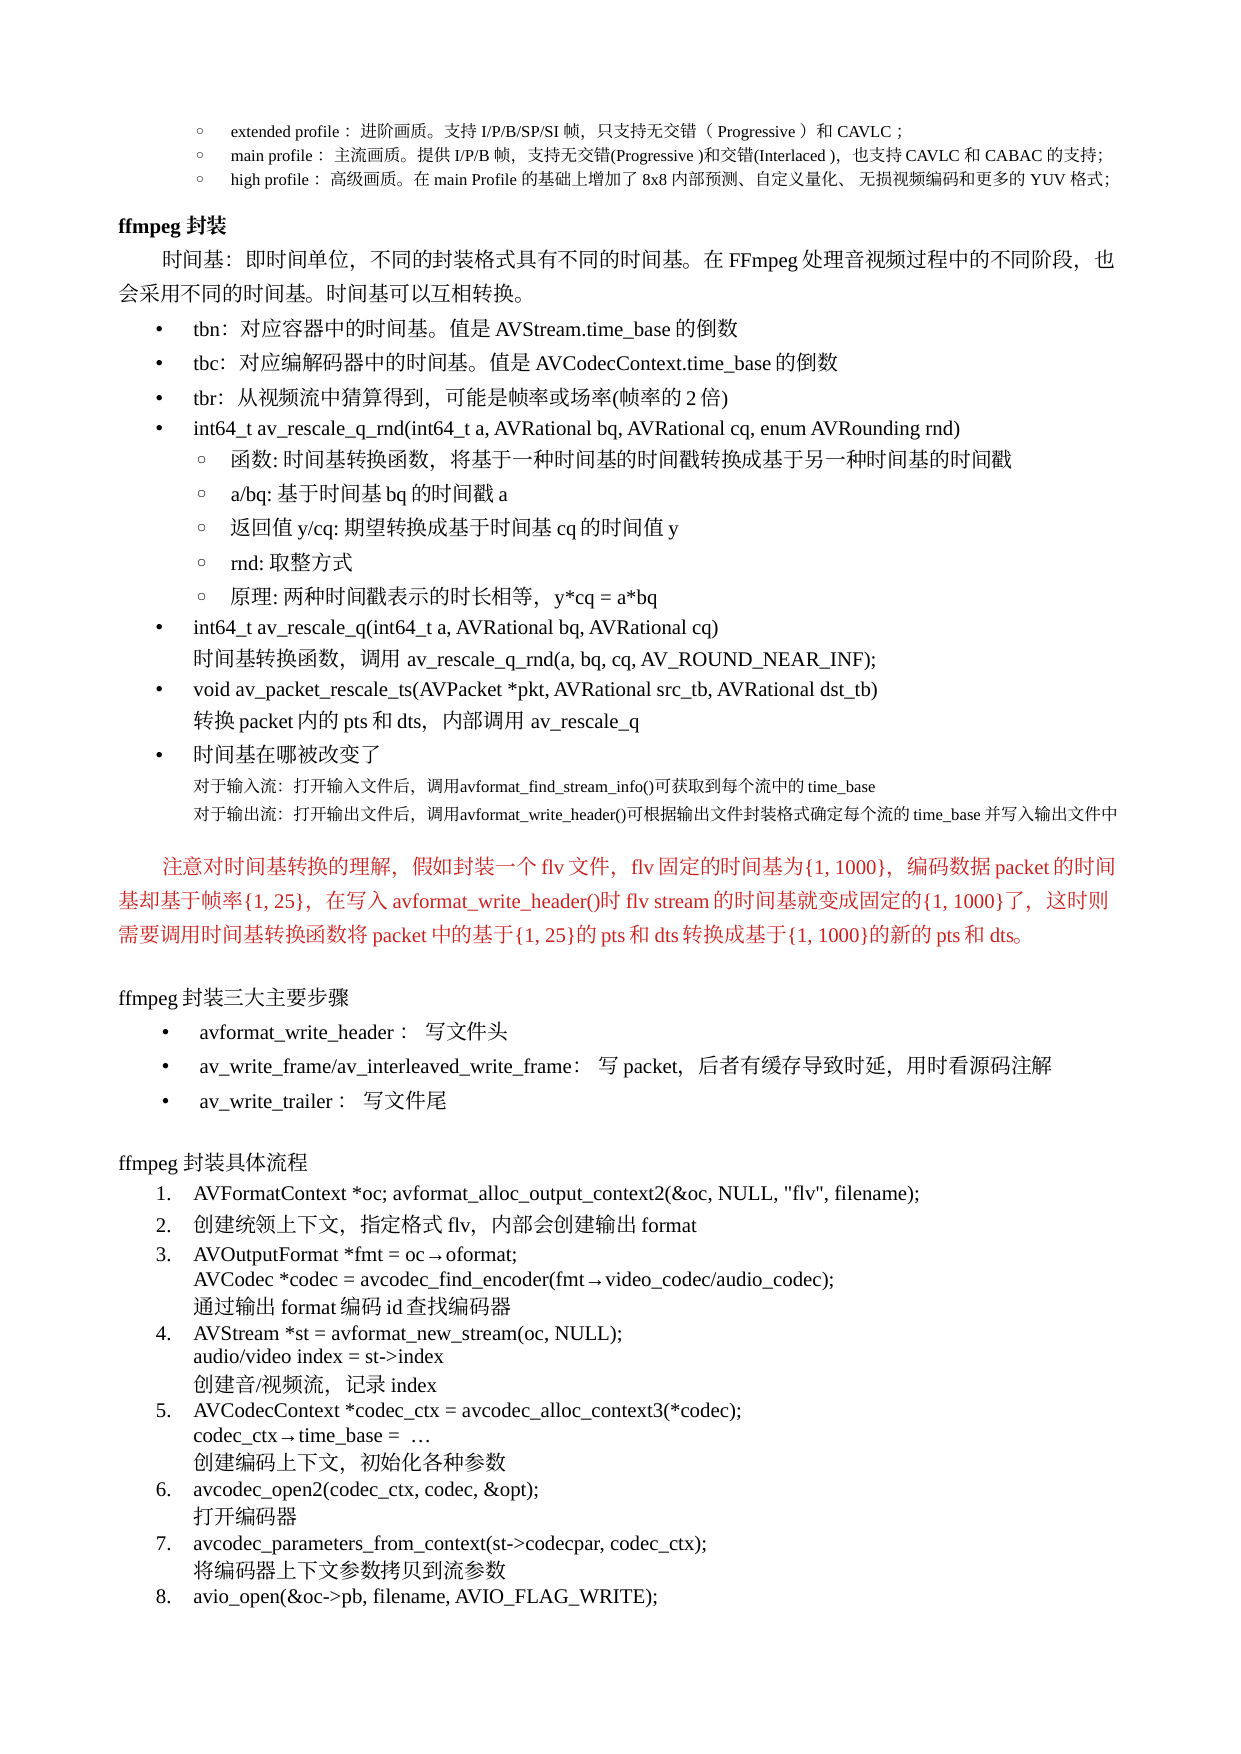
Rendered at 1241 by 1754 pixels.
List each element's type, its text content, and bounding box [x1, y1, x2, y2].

list 打开编码器 [156, 1501, 1122, 1530]
list 对于输⼊流：打开输⼊⽂件后，调⽤avformat_find_stream_info()可获取到每个流中的time_base [156, 773, 1122, 797]
list av_write_frame/av_interleaved_write_frame： 写packet，后者有缓存导致时延，用时看源码注解 [162, 1050, 1122, 1079]
list audio/video index = st->index [156, 1344, 1122, 1368]
list int64_t av_rescale_q(int64_t a, AVRational bq, AVRational cq) [156, 615, 1122, 639]
list tbn：对应容器中的时间基。值是AVStream.time_base的倒数 [156, 312, 1122, 342]
list AVOutputFormat *fmt = oc→oformat; [156, 1242, 1122, 1266]
list 时间基在哪被改变了 [156, 739, 1122, 769]
list 原理: 两种时间戳表示的时长相等，y*cq = a*bq [193, 581, 1122, 610]
list tbr：从视频流中猜算得到，可能是帧率或场率(帧率的2倍) [156, 381, 1122, 411]
list a/bq: 基于时间基bq的时间戳a [193, 477, 1122, 507]
list 对于输出流：打开输出⽂件后，调⽤avformat_write_header()可根据输出⽂件封装格式确定每个流的time_base并写⼊输出⽂件中 [156, 801, 1122, 825]
list main profile ：主流画质。提供 I/P/B 帧，⽀持⽆交错(Progressive )和交错(Interlaced )，也⽀持CAVLC 和 CABAC 的⽀持； [193, 142, 1122, 166]
text 时间基：即时间单位，不同的封装格式具有不同的时间基。在FFmpeg处理⾳视频过程中的不同阶段，也会采⽤不同的时间基。时间基可以互相转换。 [118, 243, 1122, 308]
text ffmpeg封装三大主要步骤 [118, 981, 1122, 1011]
list AVCodecContext *codec_ctx = avcodec_alloc_context3(*codec); [156, 1398, 1122, 1422]
list 将编码器上下文参数拷贝到流参数 [156, 1554, 1122, 1584]
list high profile ：⾼级画质。在 main Profile 的基础上增加了 8x8 内部预测、⾃定义量化、 ⽆损视频编码和更多的 YUV 格式； [193, 166, 1122, 190]
list 函数: 时间基转换函数，将基于一种时间基的时间戳转换成基于另一种时间基的时间戳 [193, 443, 1122, 473]
list AVStream *st = avformat_new_stream(oc, NULL); [156, 1320, 1122, 1344]
list avcodec_open2(codec_ctx, codec, &opt); [156, 1476, 1122, 1501]
list void av_packet_rescale_ts(AVPacket *pkt, AVRational src_tb, AVRational dst_tb) [156, 677, 1122, 701]
text ffmpeg 封装 [118, 209, 1122, 239]
list AVCodec *codec = avcodec_find_encoder(fmt→video_codec/audio_codec); [156, 1266, 1122, 1291]
list 返回值y/cq: 期望转换成基于时间基cq的时间值y [193, 512, 1122, 542]
list extended profile ：进阶画质。⽀持 I/P/B/SP/SI 帧，只⽀持⽆交错（ Progressive ）和 CAVLC ； [193, 118, 1122, 142]
list 创建音/视频流，记录index [156, 1368, 1122, 1398]
list 通过输出format编码id查找编码器 [156, 1291, 1122, 1320]
list 时间基转换函数，调用 av_rescale_q_rnd(a, bq, cq, AV_ROUND_NEAR_INF); [156, 642, 1122, 672]
list av_write_trailer ： 写⽂件尾 [162, 1084, 1122, 1114]
list tbc：对应编解码器中的时间基。值是AVCodecContext.time_base的倒数 [156, 347, 1122, 377]
list 创建编码上下文，初始化各种参数 [156, 1447, 1122, 1476]
list codec_ctx→time_base = … [156, 1422, 1122, 1447]
text ffmpeg 封装具体流程 [118, 1146, 1122, 1176]
list avcodec_parameters_from_context(st->codecpar, codec_ctx); [156, 1530, 1122, 1554]
list avio_open(&oc->pb, filename, AVIO_FLAG_WRITE); [156, 1584, 1122, 1608]
list AVFormatContext *oc; avformat_alloc_output_context2(&oc, NULL, "flv", filename); [156, 1180, 1122, 1204]
list int64_t av_rescale_q_rnd(int64_t a, AVRational bq, AVRational cq, enum AVRounding rnd) [156, 415, 1122, 439]
list 转换packet内的pts和dts，内部调用 av_rescale_q [156, 704, 1122, 734]
list 创建统领上下文，指定格式flv，内部会创建输出format [156, 1208, 1122, 1238]
list avformat_write_header ： 写⽂件头 [162, 1015, 1122, 1045]
list rnd: 取整方式 [193, 546, 1122, 576]
text 注意对时间基转换的理解，假如封装一个flv文件，flv固定的时间基为{1, 1000}，编码数据packet的时间基却基于帧率{1, 25}，在写入avformat_write_header()时flv stream的时间基就变成固定的{1, 1000}了，这时则需要调用时间基转换函数将packet中的基于{1, 25}的pts和dts转换成基于{1, 1000}的新的pts和dts。 [118, 850, 1122, 949]
